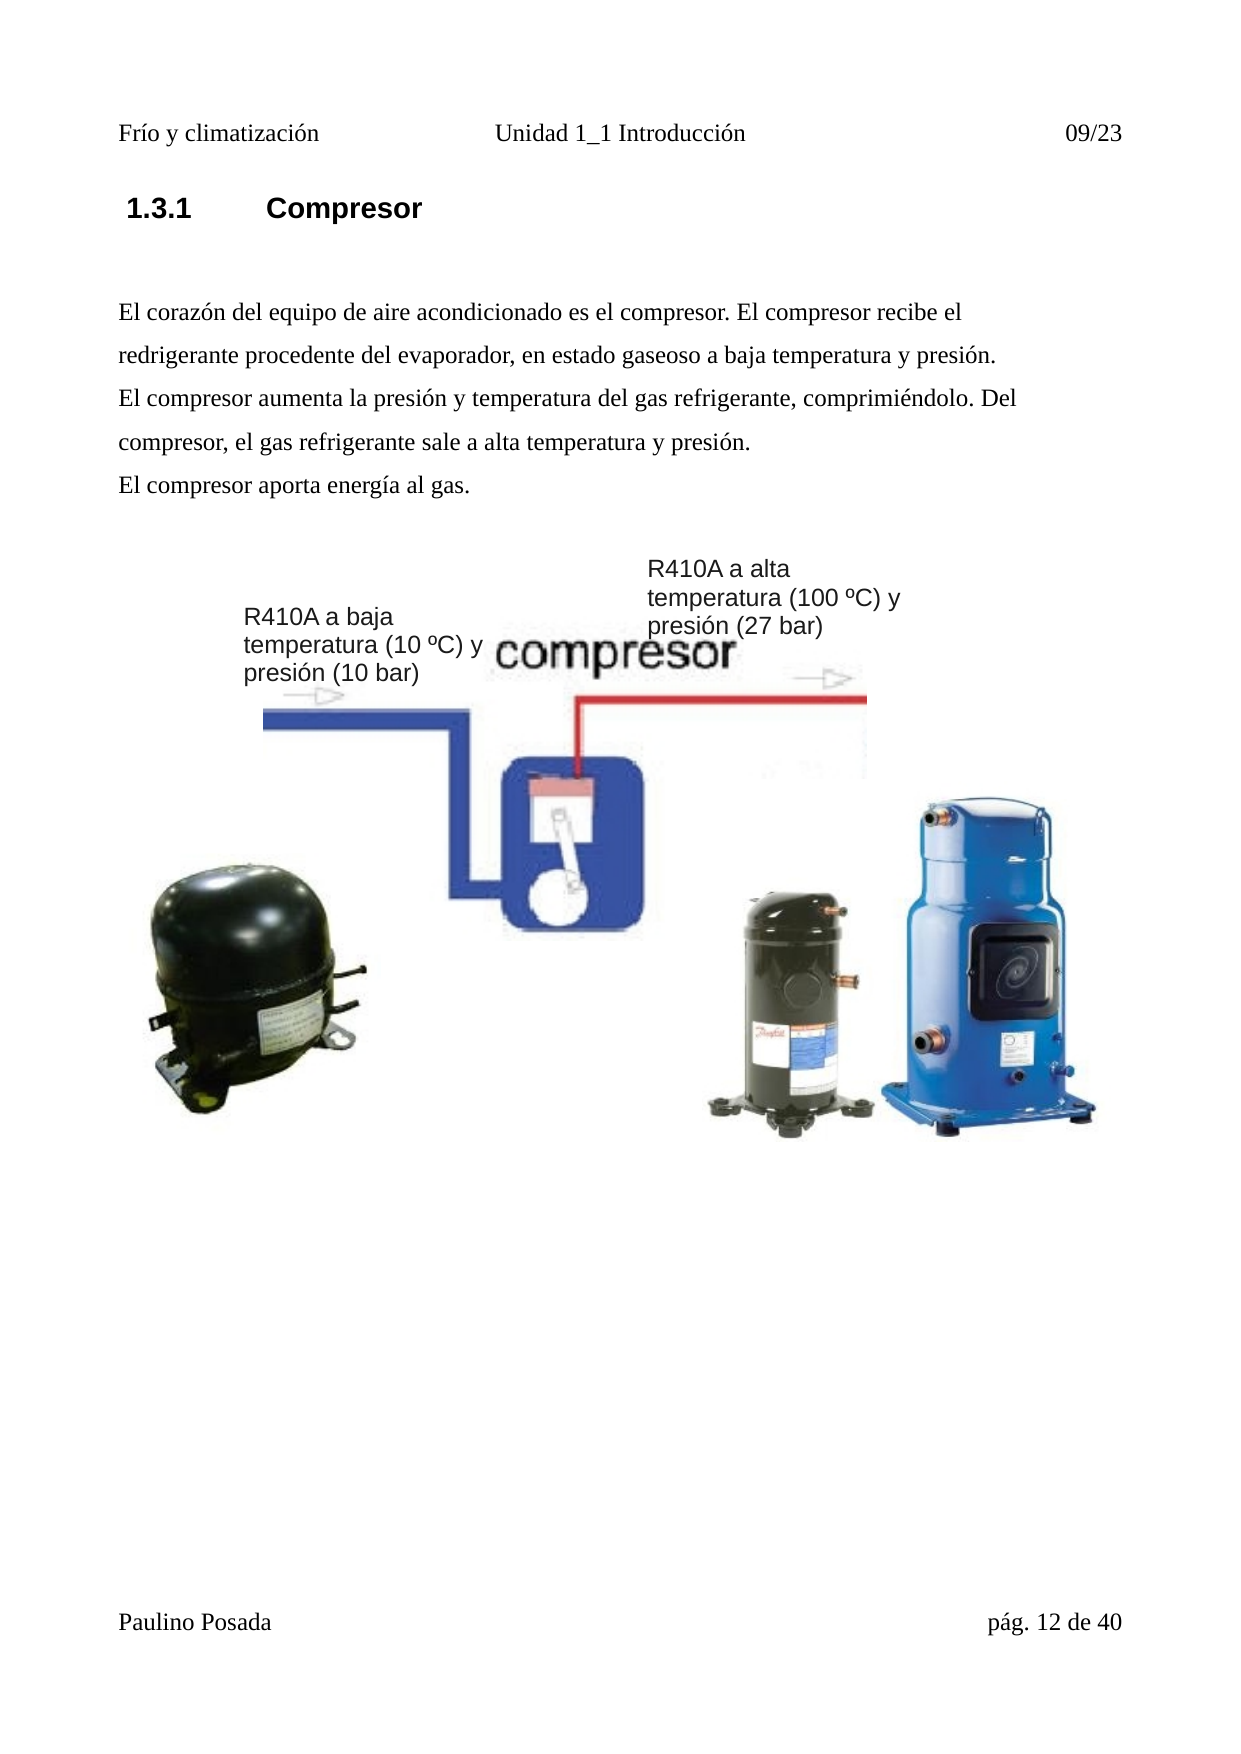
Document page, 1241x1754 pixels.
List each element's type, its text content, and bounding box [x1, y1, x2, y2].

picture [858, 590, 867, 604]
text redrigerante procedente del evaporador, en estado gaseoso a baja temperatura y presión. [118, 340, 1122, 369]
text El compresor aporta energía al gas. [118, 470, 1122, 498]
picture [264, 611, 270, 619]
picture [118, 567, 1111, 1142]
text compresor, el gas refrigerante sale a alta temperatura y presión. [118, 427, 1122, 455]
picture [779, 570, 786, 576]
text El compresor aumenta la presión y temperatura del gas refrigerante, comprimiéndolo. Del [118, 383, 1122, 412]
picture [696, 567, 704, 575]
subtitle Compresor [118, 191, 1122, 225]
picture [732, 570, 739, 576]
text El corazón del equipo de aire acondicionado es el compresor. El compresor recibe el [118, 297, 1122, 326]
picture [753, 570, 760, 576]
